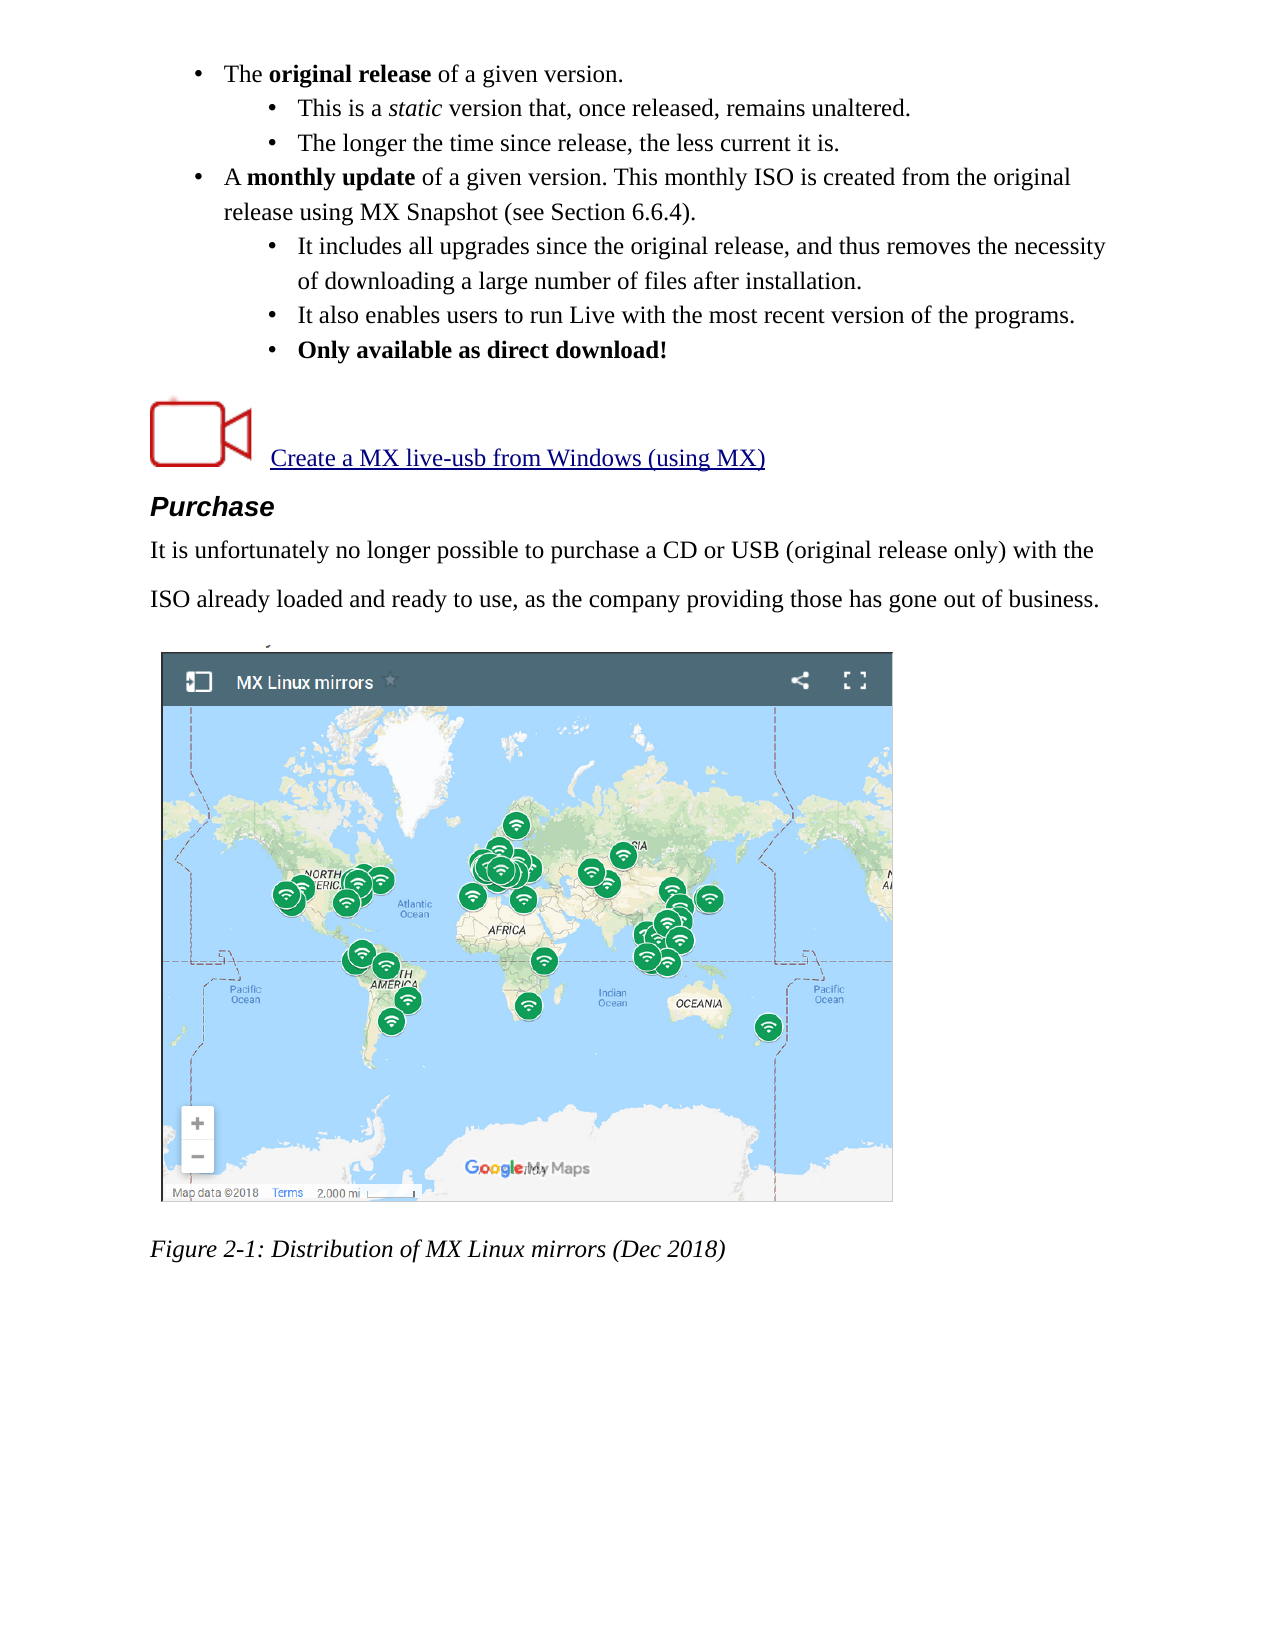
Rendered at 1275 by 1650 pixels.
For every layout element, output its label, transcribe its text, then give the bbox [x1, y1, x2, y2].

text ISO already loaded and ready to use, as the company providing those has gone out of business. [150, 584, 1125, 613]
list The original release of a given version. [194, 59, 1125, 88]
text It is unfortunately no longer possible to purchase a CD or USB (original release only) with the [150, 535, 1125, 563]
picture [150, 383, 252, 467]
list It also enables users to run Live with the most recent version of the programs. [268, 300, 1125, 329]
subtitle Purchase [150, 490, 1125, 522]
text Figure 2-1: Distribution of MX Linux mirrors (Dec 2018) [150, 1234, 1125, 1262]
picture [150, 645, 901, 1215]
list The longer the time since release, the less current it is. [268, 128, 1125, 157]
list This is a static version that, once released, remains unaltered. [268, 93, 1125, 122]
text Create a MX live-usb from Windows (using MX) [150, 384, 1125, 472]
list Only available as direct download! [268, 335, 1125, 364]
list A monthly update of a given version. This monthly ISO is created from the original release using MX Snapshot (see Section 6.6.4). [194, 162, 1125, 226]
list It includes all upgrades since the original release, and thus removes the necessity of downloading a large number of files after installation. [268, 231, 1125, 295]
